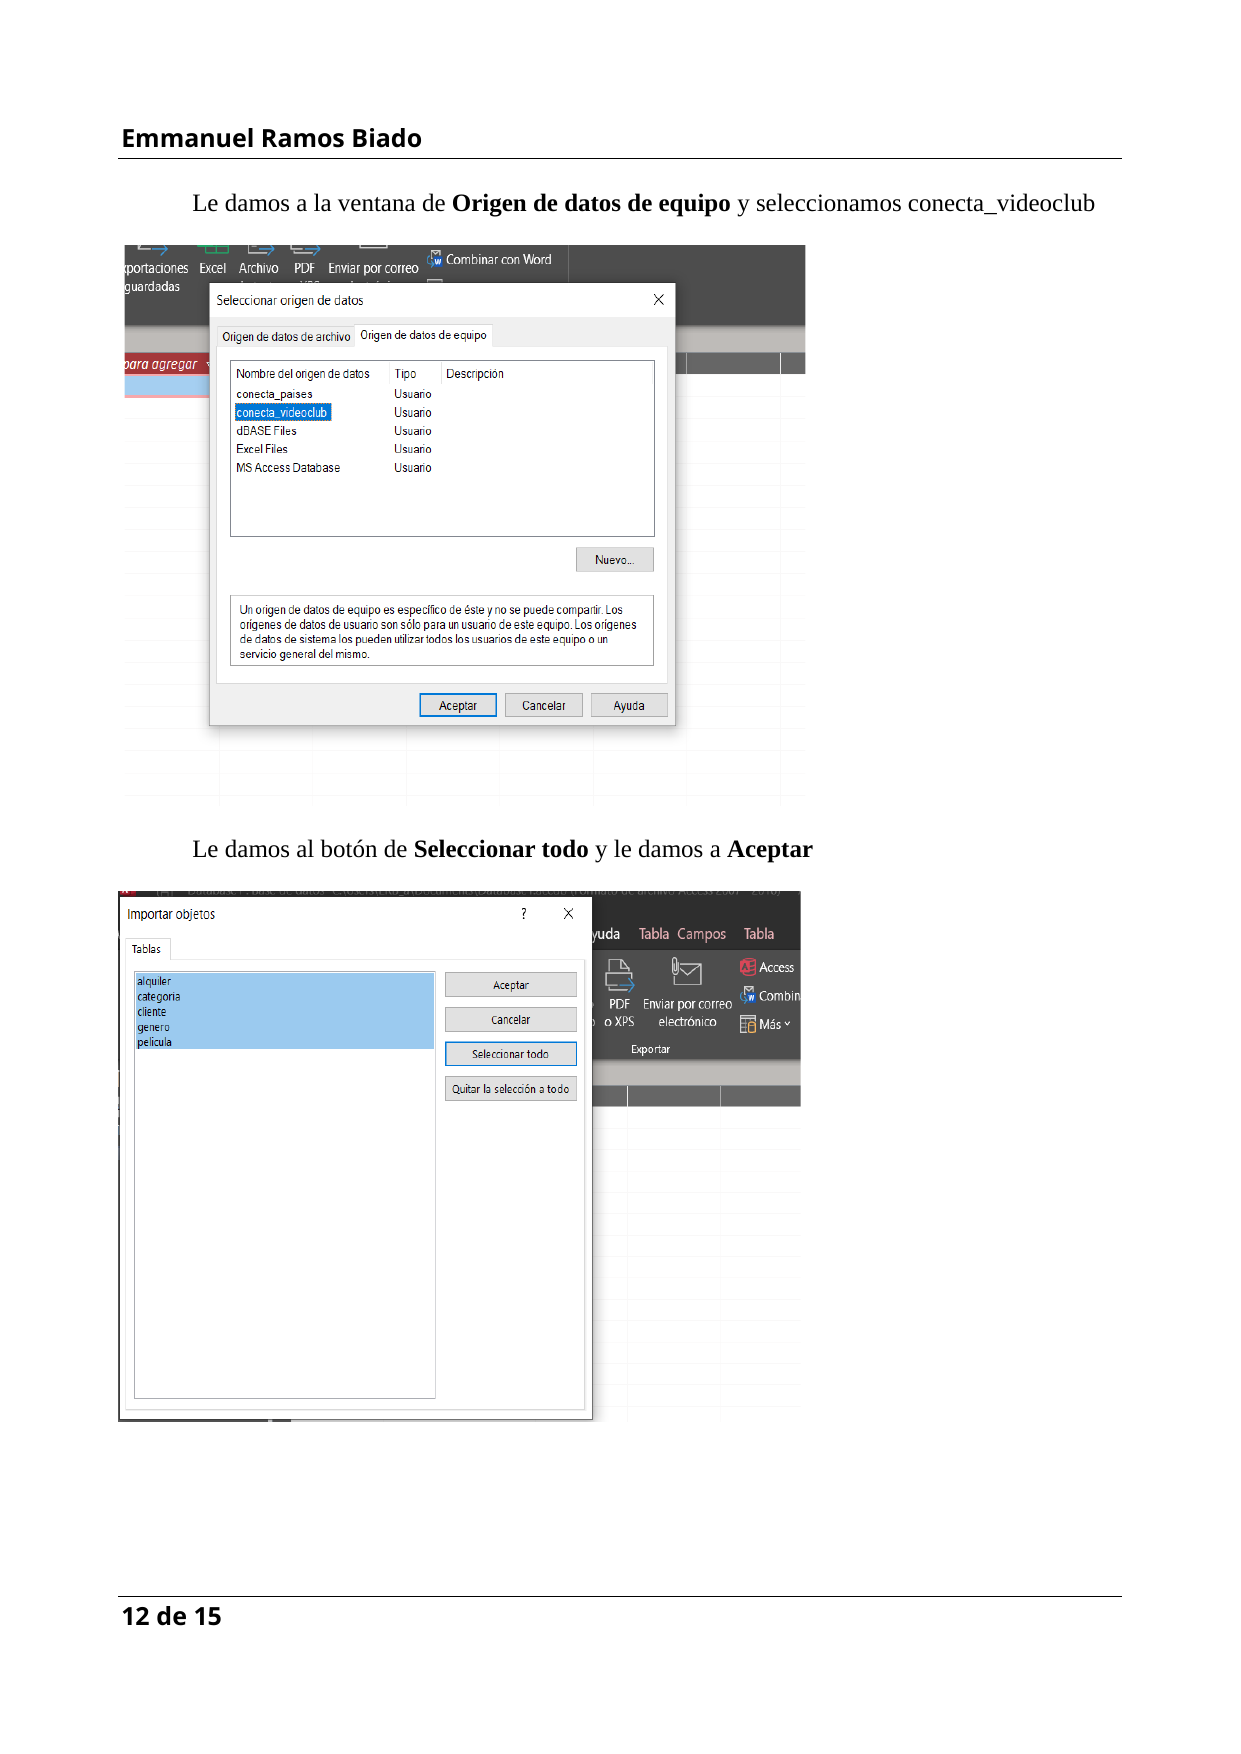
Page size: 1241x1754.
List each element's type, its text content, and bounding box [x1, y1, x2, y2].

picture [124, 245, 660, 806]
picture [118, 891, 140, 1422]
text Le damos al botón de Seleccionar todo y le damos a Aceptar [118, 834, 1122, 863]
text Le damos a la ventana de Origen de datos de equipo y seleccionamos conecta_videoclub [118, 188, 1122, 216]
